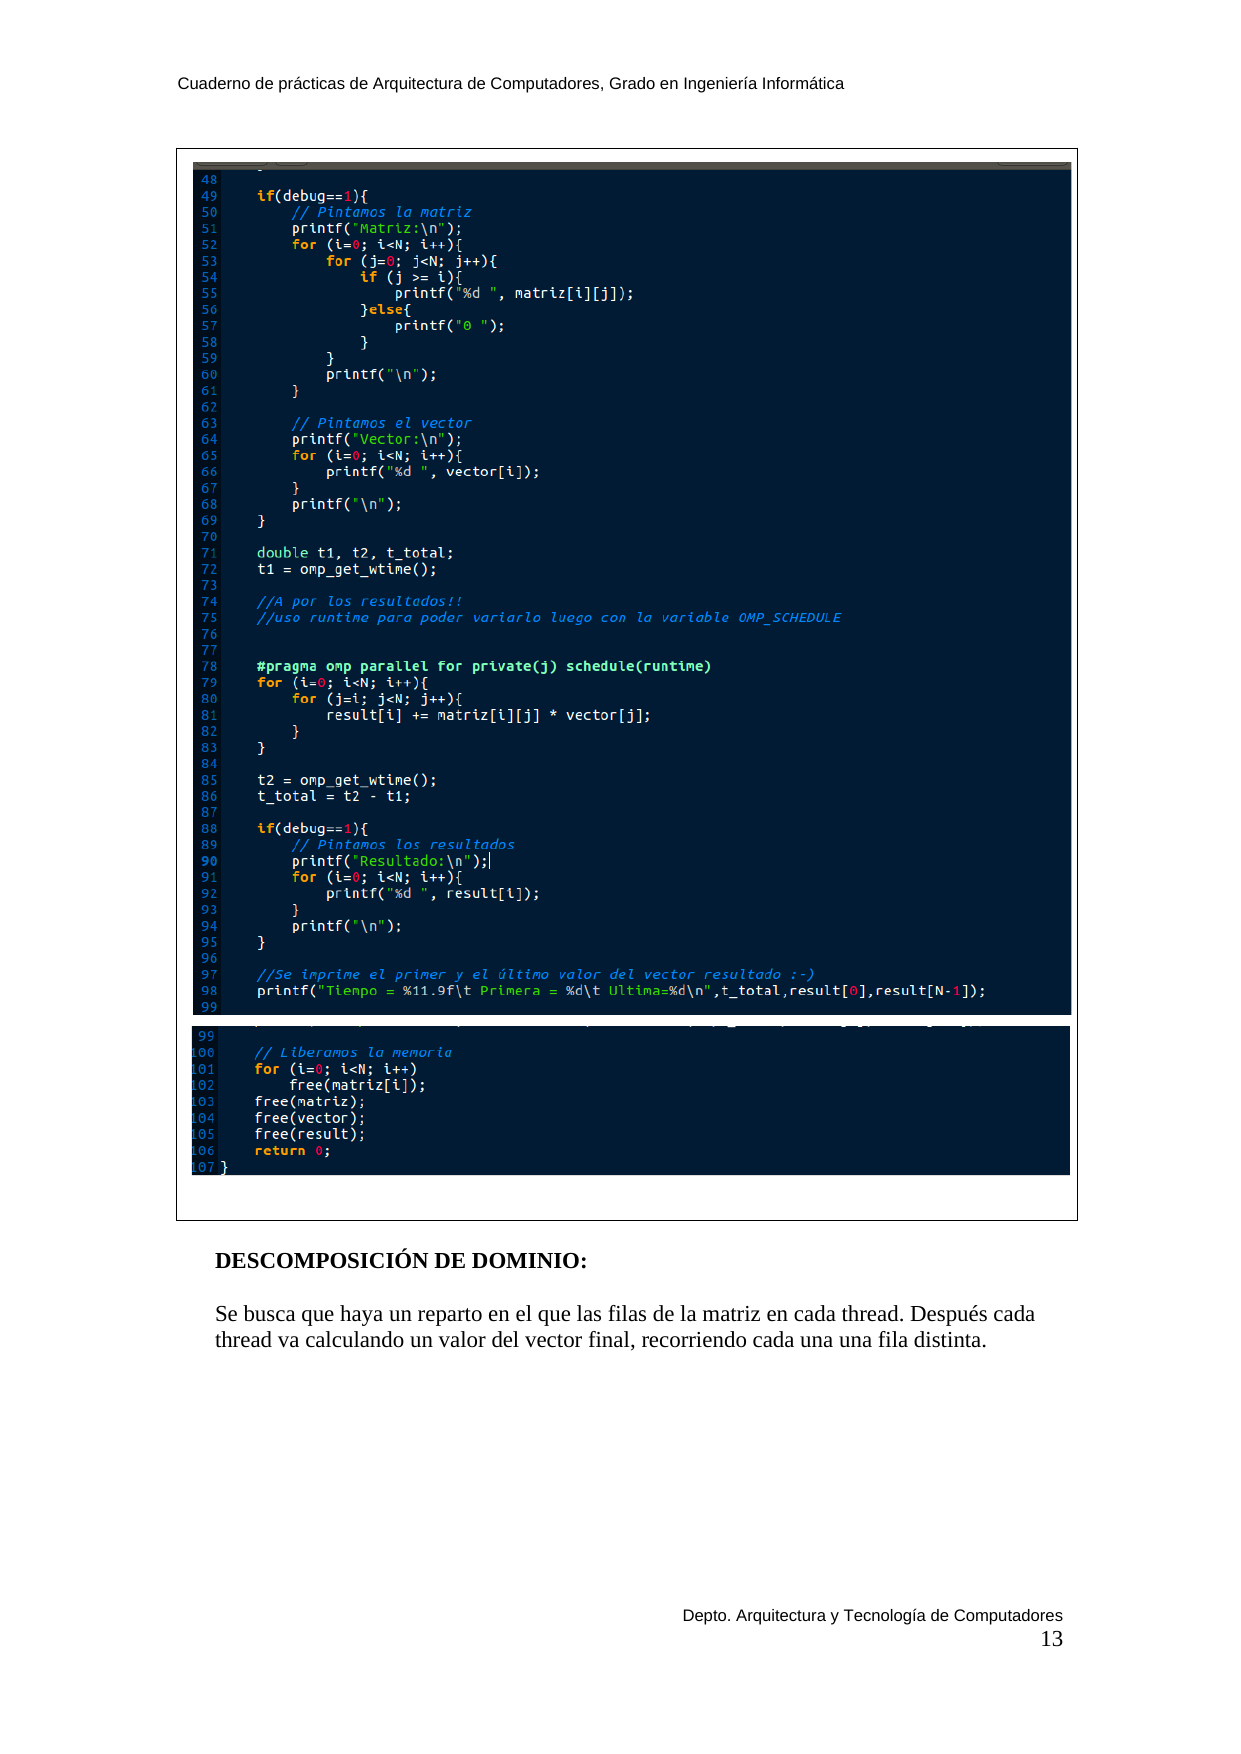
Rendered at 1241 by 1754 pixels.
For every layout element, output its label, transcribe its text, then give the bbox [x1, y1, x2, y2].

table_header [177, 149, 1077, 1220]
picture [193, 162, 1072, 1015]
text Se busca que haya un reparto en el que las filas de la matriz en cada thread. Después cada thread va calculando un valor del vector final, recorriendo cada una una fila distinta. [215, 1300, 1063, 1353]
text DESCOMPOSICIÓN DE DOMINIO: [215, 1247, 1063, 1274]
picture [191, 1026, 1070, 1176]
